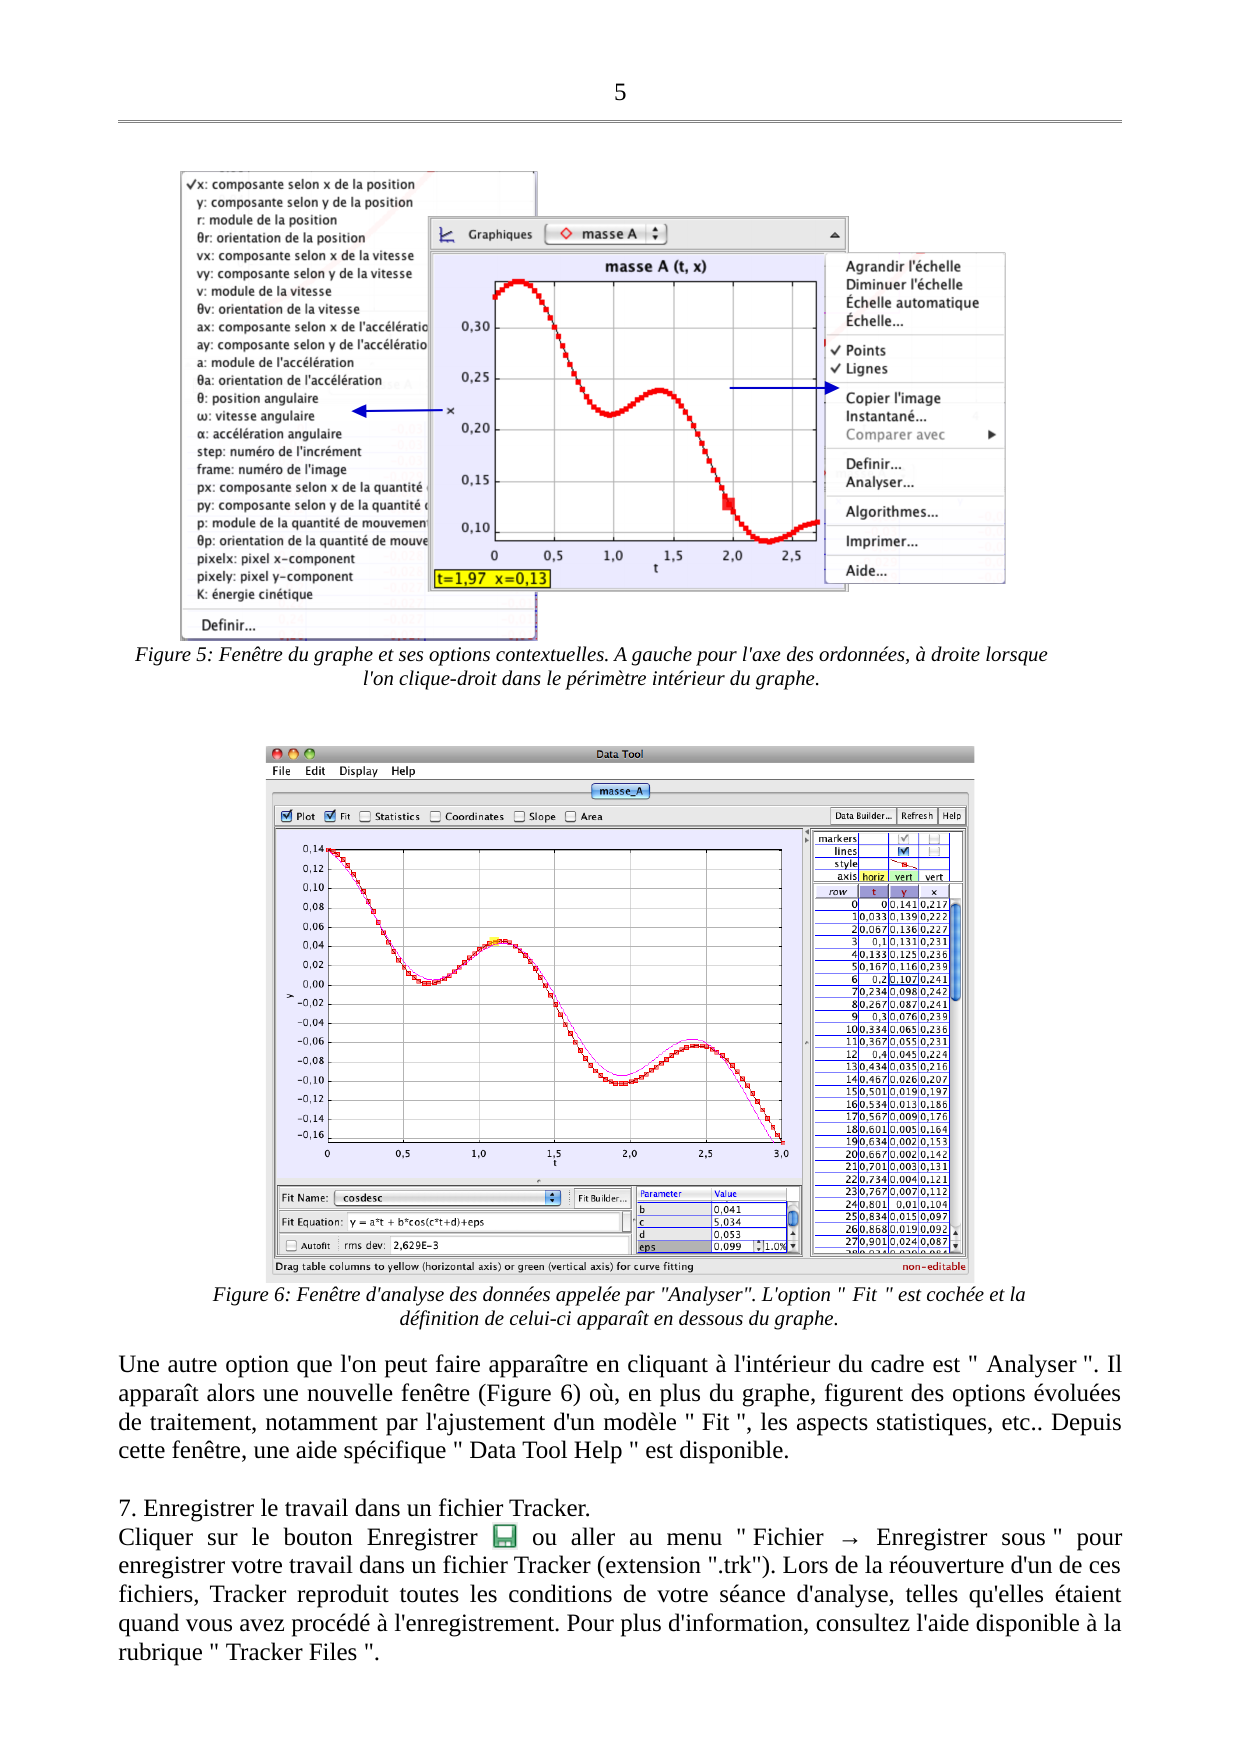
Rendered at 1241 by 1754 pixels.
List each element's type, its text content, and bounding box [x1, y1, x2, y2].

text Cliquer sur le bouton Enregistrer ou aller au menu " Fichier → Enregistrer sous " pour enregistrer votre travail dans un fichier Tracker (extension ".trk"). Lors de la réouverture d'un de ces fichiers, Tracker reproduit toutes les conditions de votre séance d'analyse, telles qu'elles étaient quand vous avez procédé à l'enregistrement. Pour plus d'information, consultez l'aide disponible à la rubrique " Tracker Files ". [118, 1522, 1122, 1666]
text Figure 5: Fenêtre du graphe et ses options contextuelles. A gauche pour l'axe des ordonnées, à droite lorsque l'on clique-droit dans le périmètre intérieur du graphe. [120, 183, 1065, 690]
picture [492, 1522, 518, 1550]
text Une autre option que l'on peut faire apparaître en cliquant à l'intérieur du cadre est " Analyser ". Il apparaît alors une nouvelle fenêtre (Figure 6) où, en plus du graphe, figurent des options évoluées de traitement, notamment par l'ajustement d'un modèle " Fit ", les aspects statistiques, etc.. Depuis cette fenêtre, une aide spécifique " Data Tool Help " est disponible. [118, 733, 1122, 1464]
text 7. Enregistrer le travail dans un fichier Tracker. [118, 1493, 1122, 1522]
text Figure 6: Fenêtre d'analyse des données appelée par "Analyser". L'option " Fit " est cochée et la définition de celui-ci apparaît en dessous du graphe. [201, 746, 1039, 1330]
picture [265, 746, 975, 1283]
picture [179, 170, 1006, 642]
